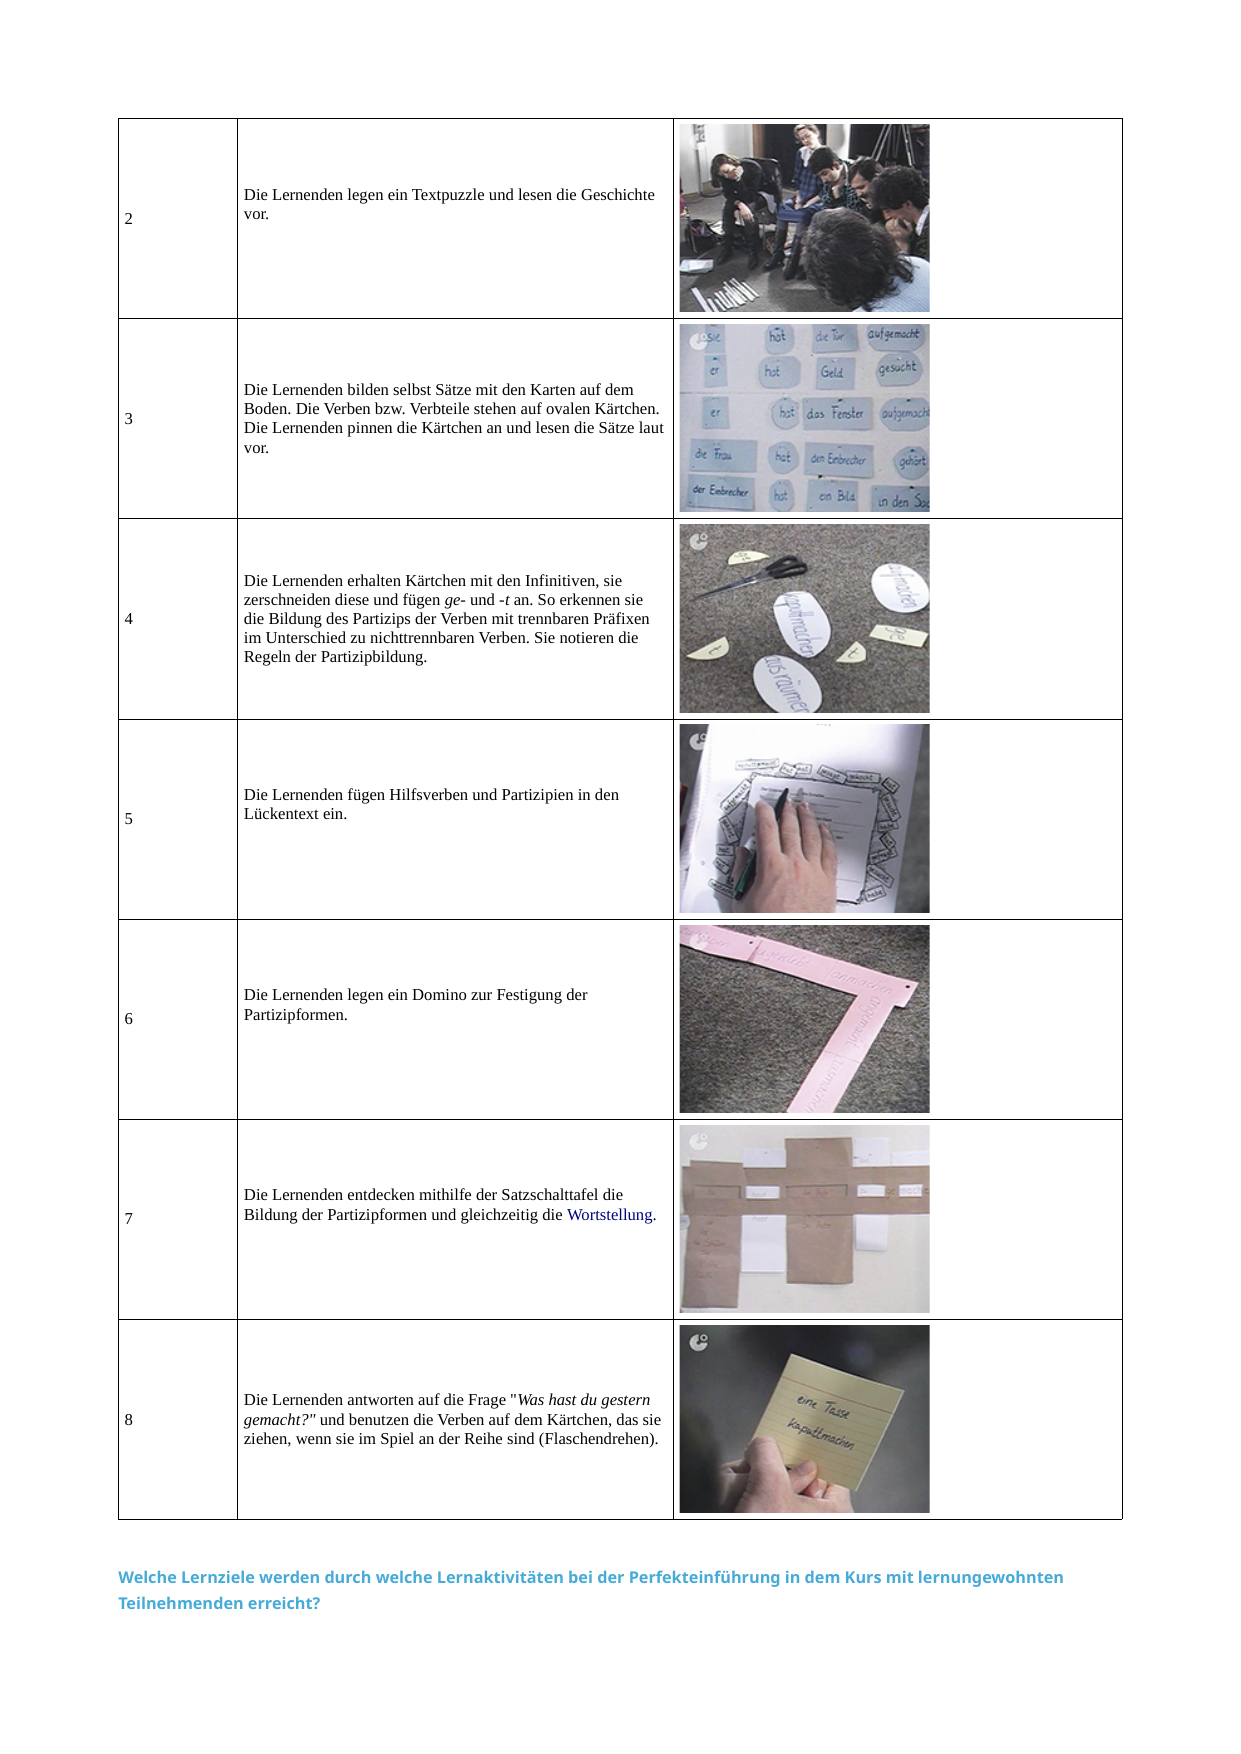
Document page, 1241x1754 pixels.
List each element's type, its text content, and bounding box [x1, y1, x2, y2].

table_cell Die Lernenden bilden selbst Sätze mit den Karten auf dem Boden. Die Verben bzw. Verbteile stehen auf ovalen Kärtchen. Die Lernenden pinnen die Kärtchen an und lesen die Sätze laut vor. [238, 319, 673, 518]
table_cell 2 [119, 119, 237, 318]
table_cell Die Lernenden legen ein Textpuzzle und lesen die Geschichte vor. [238, 119, 673, 318]
table_cell Die Lernenden antworten auf die Frage "Was hast du gestern gemacht?" und benutzen die Verben auf dem Kärtchen, das sie ziehen, wenn sie im Spiel an der Reihe sind (Flaschendrehen). [238, 1320, 673, 1519]
table_cell 4 [119, 519, 237, 718]
picture [679, 925, 930, 1113]
table_cell Die Lernenden erhalten Kärtchen mit den Infinitiven, sie zerschneiden diese und fügen ge- und -t an. So erkennen sie die Bildung des Partizips der Verben mit trennbaren Präfixen im Unterschied zu nichttrennbaren Verben. Sie notieren die Regeln der Partizipbildung. [238, 519, 673, 718]
table_cell 8 [119, 1320, 237, 1519]
table_cell [674, 119, 1122, 318]
table_cell 3 [119, 319, 237, 518]
table_cell 6 [119, 920, 237, 1119]
table_cell [674, 720, 1122, 918]
picture [679, 124, 930, 312]
table_cell 7 [119, 1120, 237, 1319]
table_cell Die Lernenden fügen Hilfsverben und Partizipien in den Lückentext ein. [238, 720, 673, 918]
picture [679, 324, 930, 512]
table_cell [674, 1120, 1122, 1319]
table_cell Die Lernenden legen ein Domino zur Festigung der Partizipformen. [238, 920, 673, 1119]
picture [679, 1125, 930, 1313]
table_cell Die Lernenden entdecken mithilfe der Satzschalttafel die Bildung der Partizipformen und gleichzeitig die Wortstellung. [238, 1120, 673, 1319]
picture [679, 724, 930, 913]
picture [679, 524, 930, 713]
text Welche Lernziele werden durch welche Lernaktivitäten bei der Perfekteinführung in dem Kurs mit lernungewohnten Teilnehmenden erreicht? [118, 1567, 1122, 1614]
table_cell [674, 1320, 1122, 1519]
picture [679, 1325, 930, 1513]
table_cell [674, 519, 1122, 718]
table_cell [674, 319, 1122, 518]
table_cell 5 [119, 720, 237, 918]
table_cell [674, 920, 1122, 1119]
